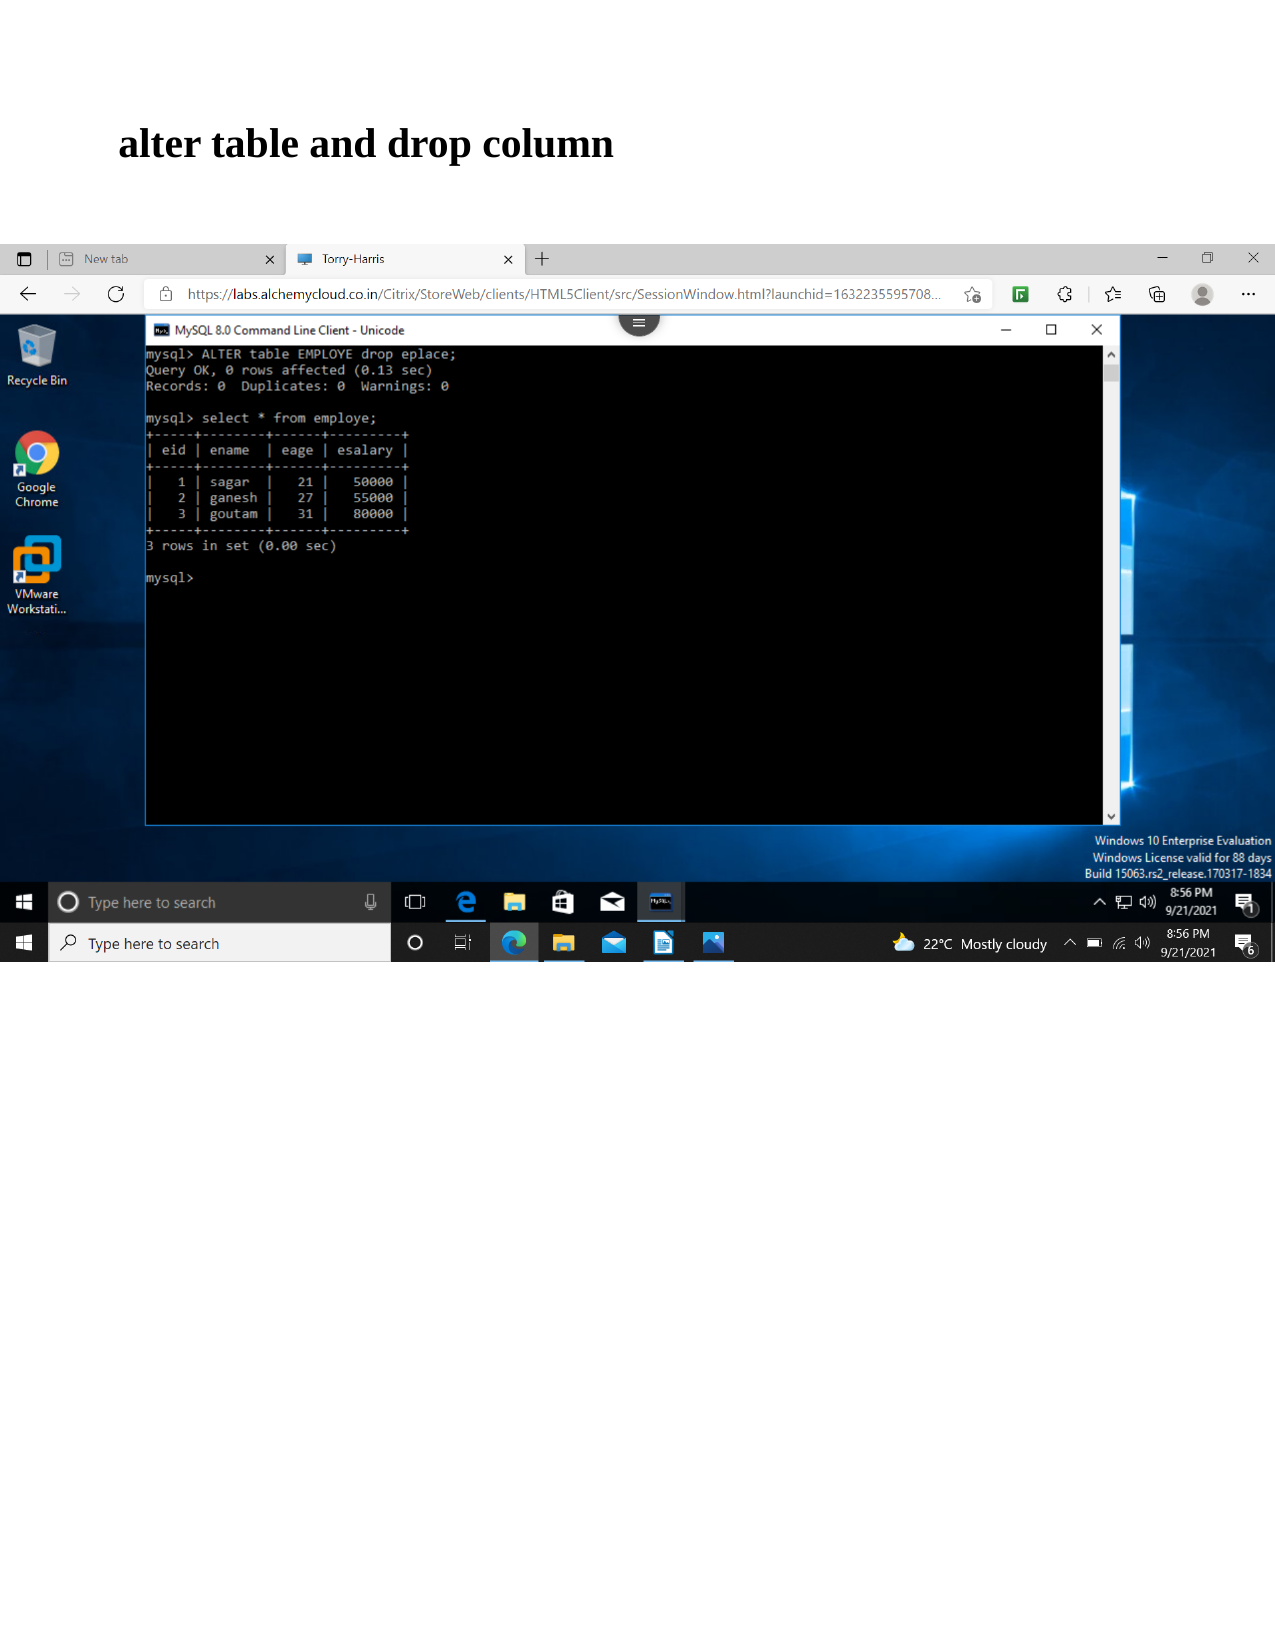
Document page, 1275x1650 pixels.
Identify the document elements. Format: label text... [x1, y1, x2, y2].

picture [0, 244, 1275, 962]
text alter table and drop column [118, 118, 1157, 166]
